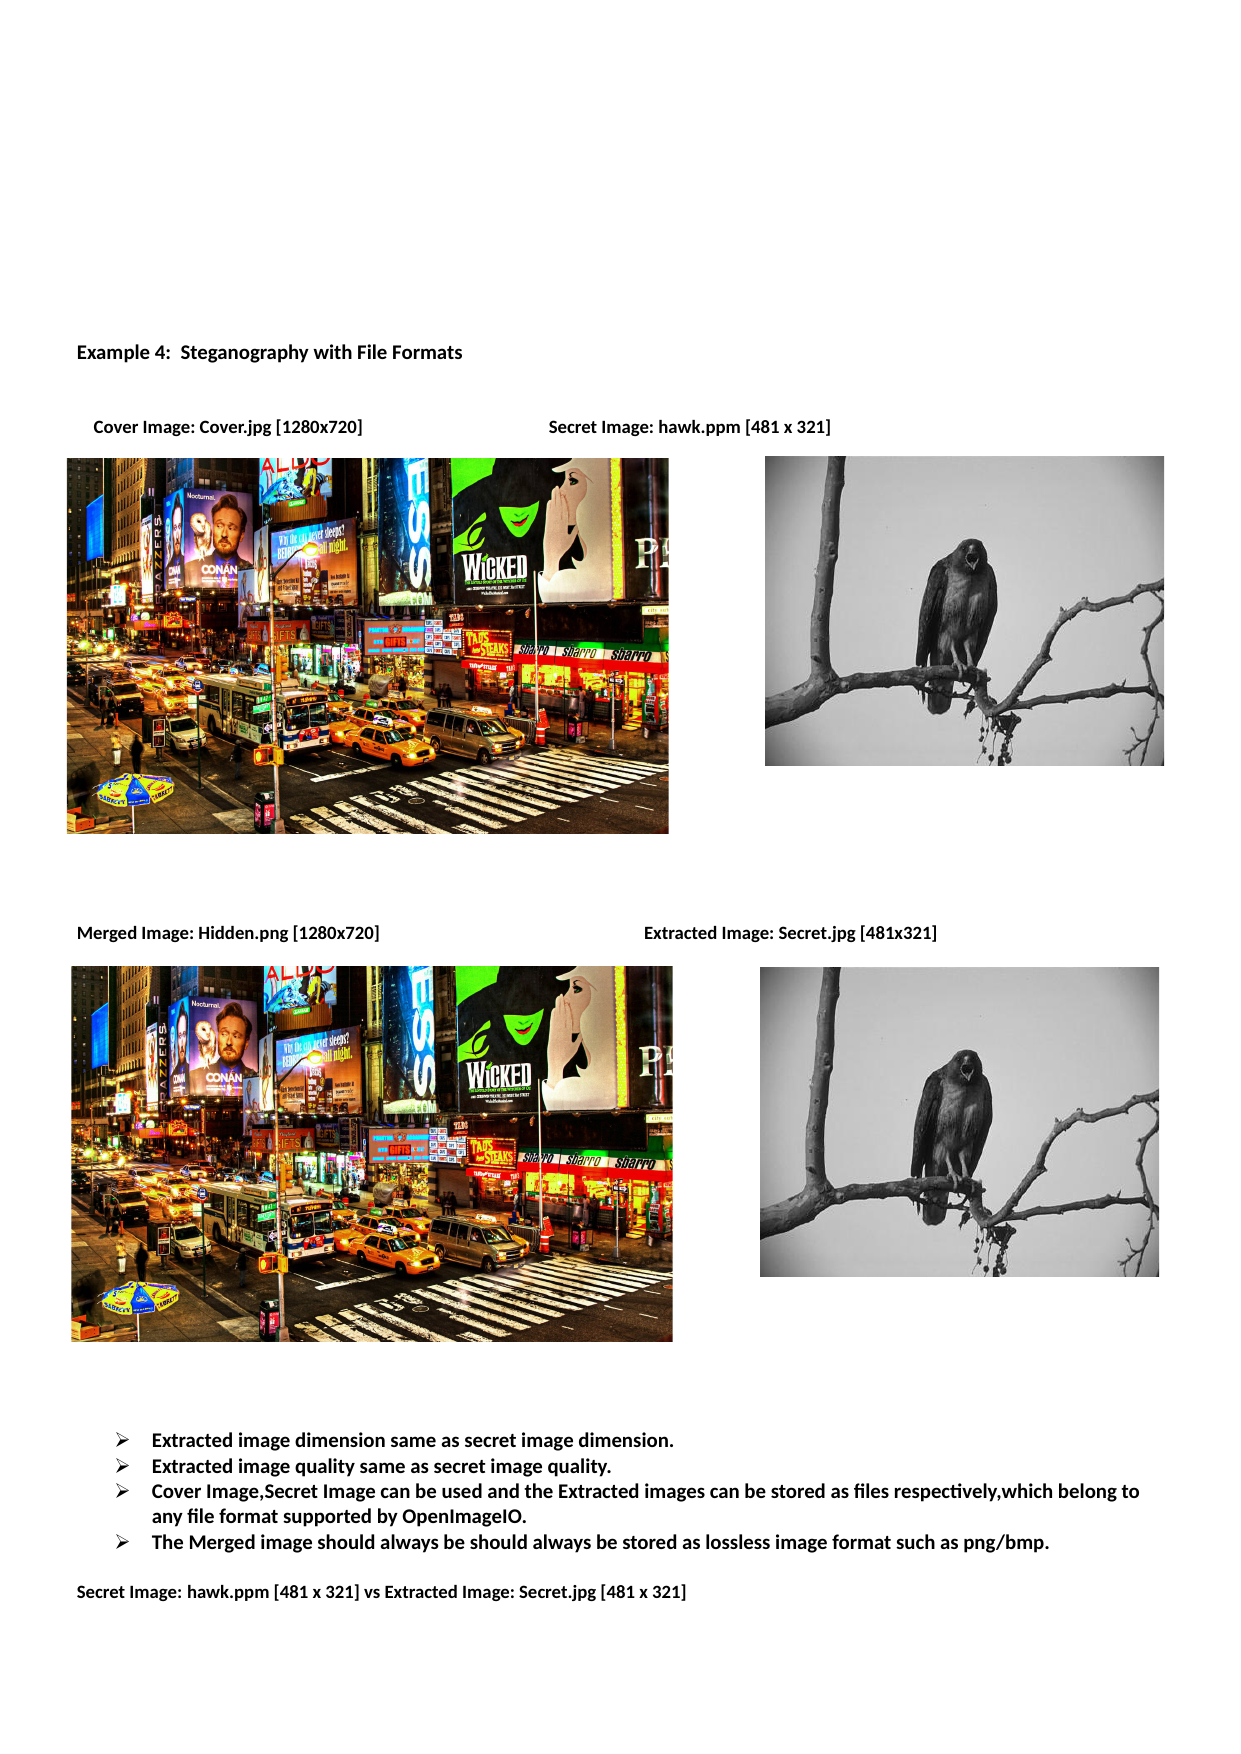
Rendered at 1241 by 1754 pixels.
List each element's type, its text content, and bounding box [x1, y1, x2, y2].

text Secret Image: hawk.ppm [481 x 321] vs Extracted Image: Secret.jpg [481 x 321] [77, 1580, 1173, 1603]
text Example 4: Steganography with File Formats [77, 339, 1173, 365]
text Cover Image: Cover.jpg [1280x720] Secret Image: hawk.ppm [481 x 321] [77, 416, 1173, 439]
picture [71, 966, 673, 1342]
list The Merged image should always be should always be stored as lossless image format such as png/bmp. [114, 1529, 1173, 1554]
picture [765, 456, 1165, 766]
picture [760, 967, 1160, 1277]
text Merged Image: Hidden.png [1280x720] Extracted Image: Secret.jpg [481x321] [77, 922, 1173, 944]
list Extracted image quality same as secret image quality. [114, 1453, 1173, 1478]
picture [66, 458, 669, 834]
list Cover Image,Secret Image can be used and the Extracted images can be stored as files respectively,which belong to any file format supported by OpenImageIO. [114, 1478, 1173, 1529]
list Extracted image dimension same as secret image dimension. [114, 1427, 1173, 1453]
